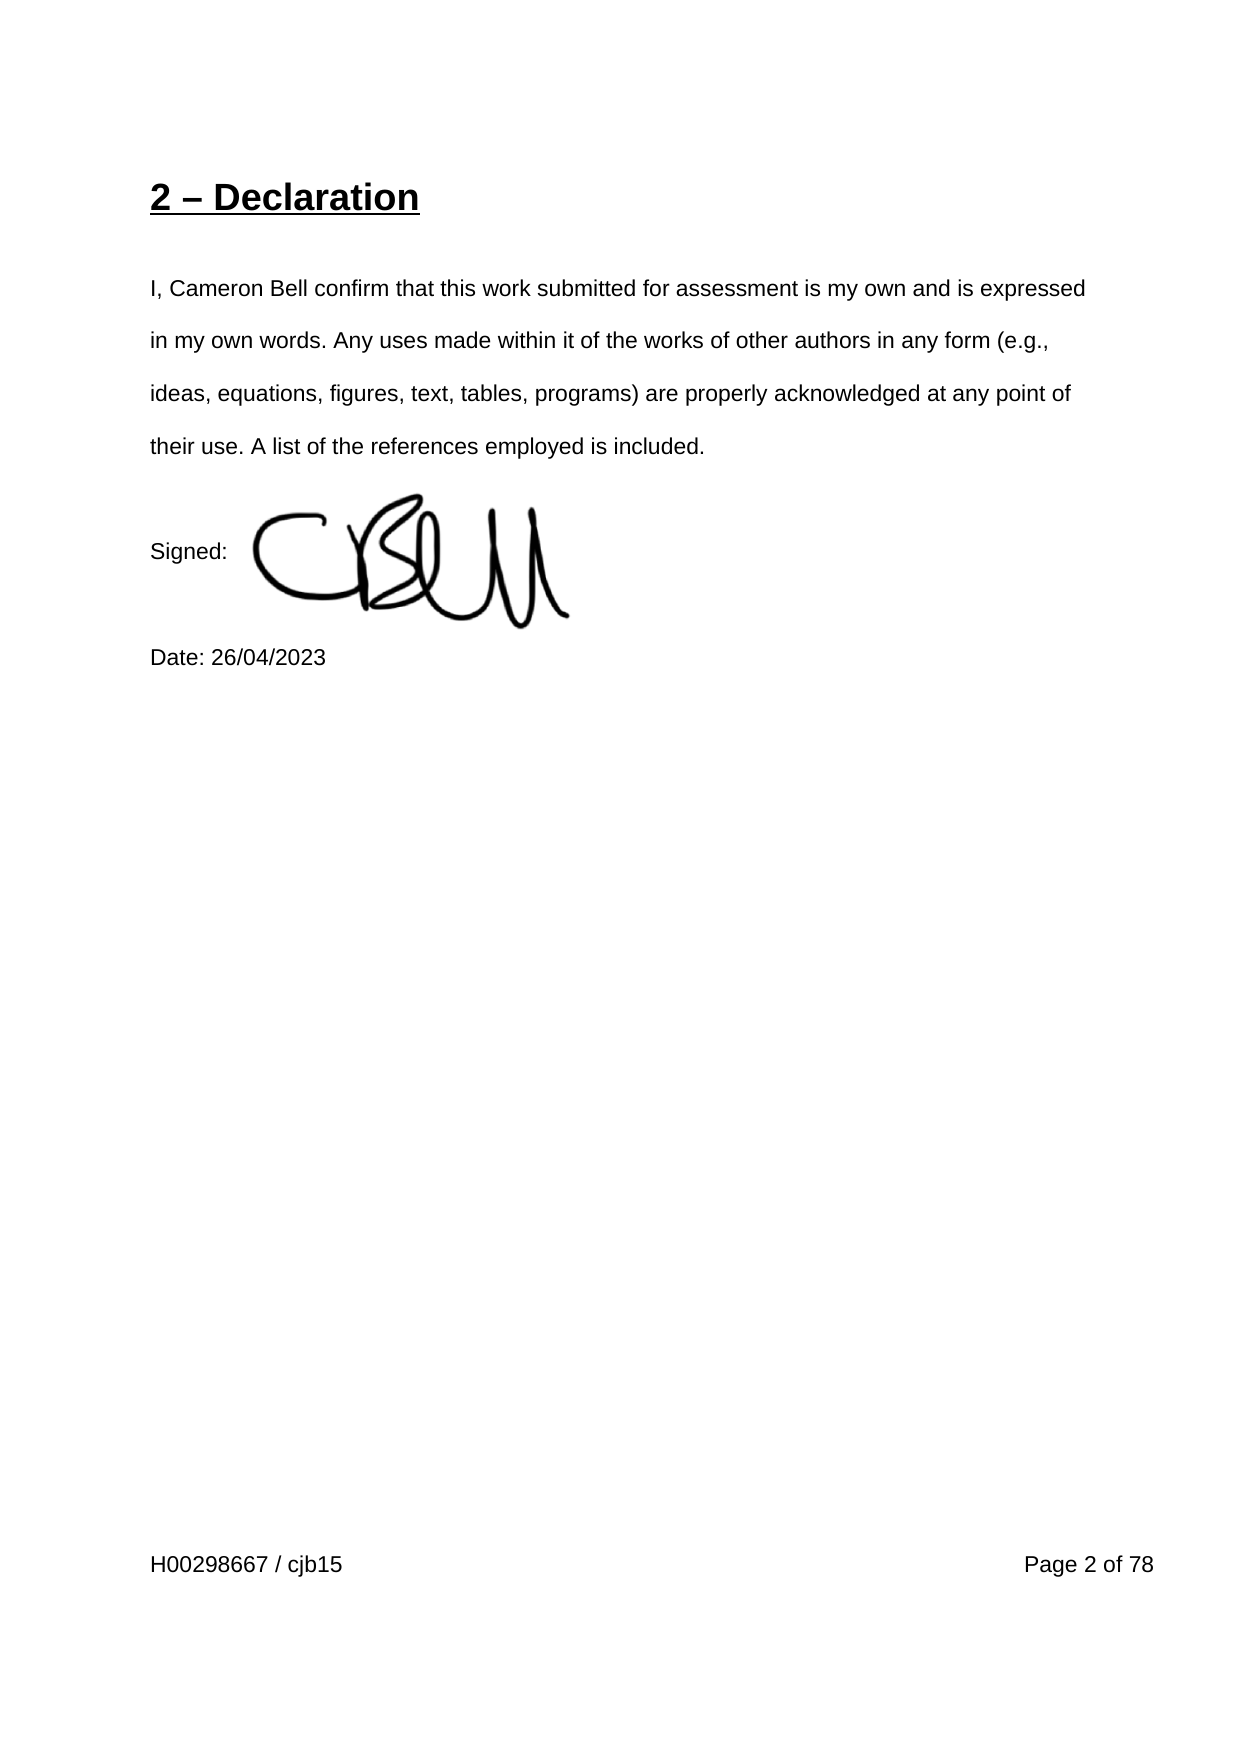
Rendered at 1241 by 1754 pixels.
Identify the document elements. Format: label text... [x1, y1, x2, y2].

text Date: 26/04/2023 [150, 591, 1090, 670]
picture [248, 490, 574, 632]
subtitle 2 – Declaration [150, 175, 1090, 219]
text I, Cameron Bell confirm that this work submitted for assessment is my own and is expressed in my own words. Any uses made within it of the works of other authors in any form (e.g., ideas, equations, figures, text, tables, programs) are properly acknowledged at any point of their use. A list of the references employed is included. [150, 275, 1090, 459]
text Signed: [150, 486, 1090, 565]
